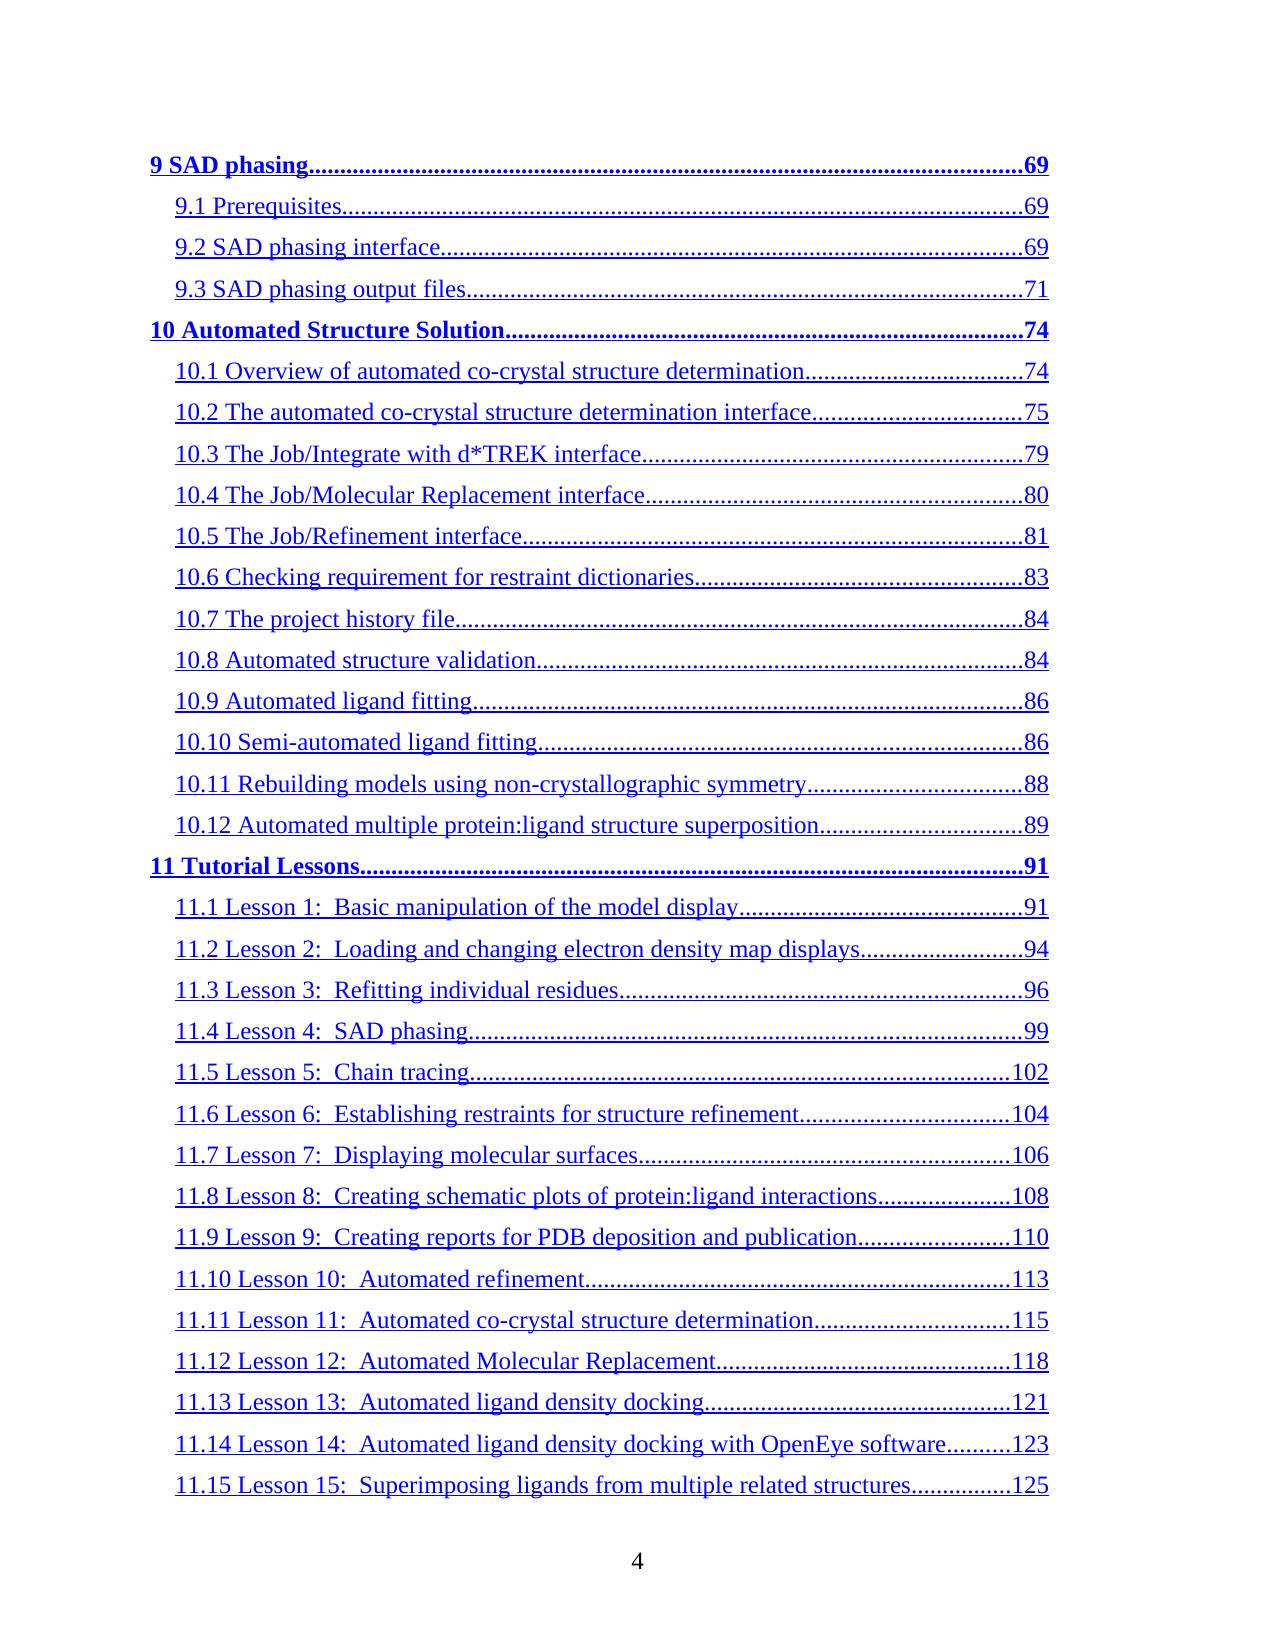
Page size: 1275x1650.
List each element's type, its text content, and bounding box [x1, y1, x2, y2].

text 10.6 Checking requirement for restraint dictionaries 83 [175, 562, 1125, 591]
text 11.8 Lesson 8: Creating schematic plots of protein:ligand interactions 108 [175, 1181, 1125, 1210]
text 11.10 Lesson 10: Automated refinement 113 [175, 1264, 1125, 1292]
text 10.3 The Job/Integrate with d*TREK interface 79 [175, 439, 1125, 467]
text 11.5 Lesson 5: Chain tracing 102 [175, 1057, 1125, 1086]
text 11.6 Lesson 6: Establishing restraints for structure refinement 104 [175, 1099, 1125, 1127]
text 11.15 Lesson 15: Superimposing ligands from multiple related structures 125 [175, 1470, 1125, 1499]
text 10.8 Automated structure validation 84 [175, 645, 1125, 674]
text 11.14 Lesson 14: Automated ligand density docking with OpenEye software 123 [175, 1429, 1125, 1457]
text 11.13 Lesson 13: Automated ligand density docking 121 [175, 1387, 1125, 1416]
text 10.11 Rebuilding models using non-crystallographic symmetry 88 [175, 769, 1125, 797]
text 10 Automated Structure Solution 74 [150, 315, 1125, 344]
text 11.3 Lesson 3: Refitting individual residues 96 [175, 975, 1125, 1004]
text 10.10 Semi-automated ligand fitting 86 [175, 727, 1125, 756]
text 11.1 Lesson 1: Basic manipulation of the model display 91 [175, 892, 1125, 921]
text 10.12 Automated multiple protein:ligand structure superposition 89 [175, 810, 1125, 839]
text 10.2 The automated co-crystal structure determination interface 75 [175, 397, 1125, 426]
text 10.5 The Job/Refinement interface 81 [175, 521, 1125, 550]
text 9 SAD phasing 69 [150, 150, 1125, 179]
text 11 Tutorial Lessons 91 [150, 851, 1125, 880]
text 11.9 Lesson 9: Creating reports for PDB deposition and publication 110 [175, 1222, 1125, 1251]
text 9.2 SAD phasing interface 69 [175, 232, 1125, 261]
text 9.3 SAD phasing output files 71 [175, 274, 1125, 302]
text 10.4 The Job/Molecular Replacement interface 80 [175, 480, 1125, 509]
text 9.1 Prerequisites 69 [175, 191, 1125, 220]
text 11.2 Lesson 2: Loading and changing electron density map displays 94 [175, 934, 1125, 962]
text 10.7 The project history file 84 [175, 604, 1125, 632]
text 10.9 Automated ligand fitting 86 [175, 686, 1125, 715]
text 11.12 Lesson 12: Automated Molecular Replacement 118 [175, 1346, 1125, 1375]
text 11.4 Lesson 4: SAD phasing 99 [175, 1016, 1125, 1045]
text 11.11 Lesson 11: Automated co-crystal structure determination 115 [175, 1305, 1125, 1334]
text 11.7 Lesson 7: Displaying molecular surfaces 106 [175, 1140, 1125, 1169]
text 10.1 Overview of automated co-crystal structure determination 74 [175, 356, 1125, 385]
